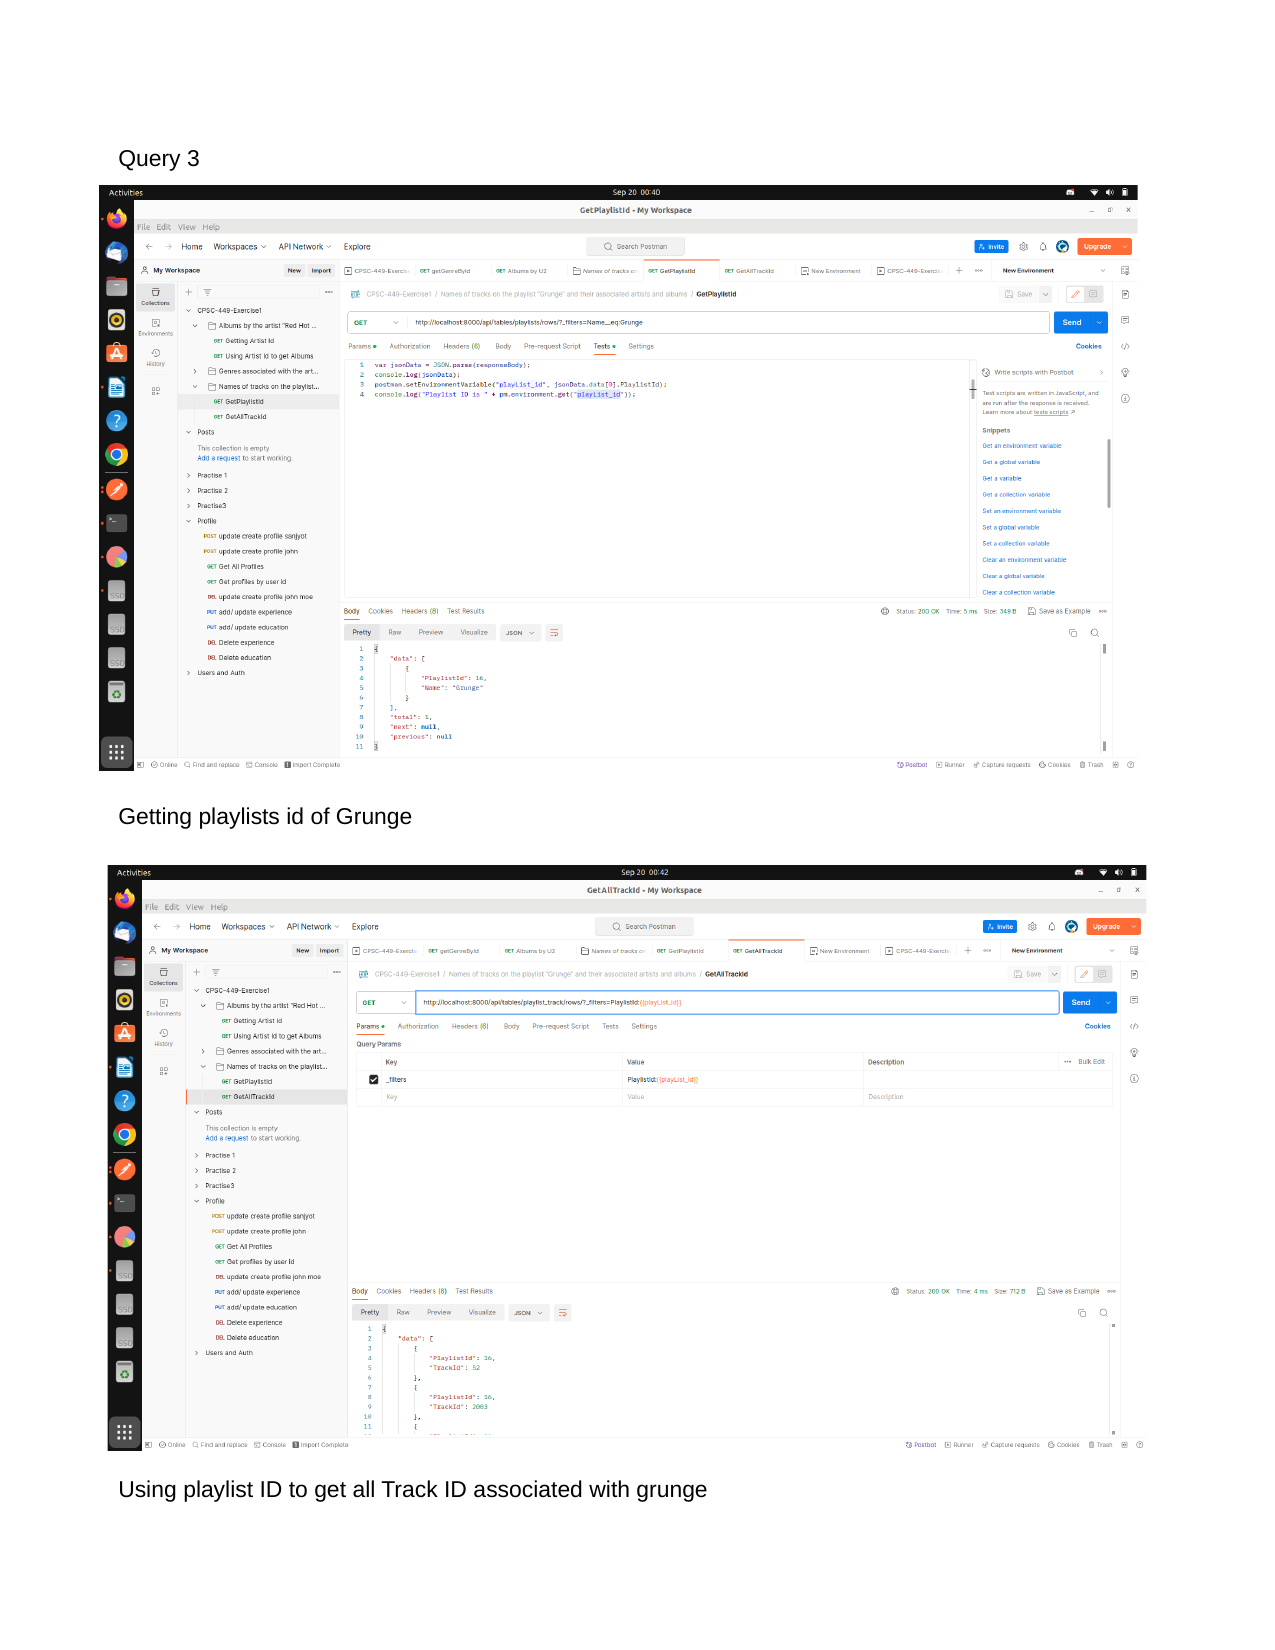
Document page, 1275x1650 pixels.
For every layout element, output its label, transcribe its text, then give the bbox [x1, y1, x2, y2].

picture [99, 185, 1138, 771]
picture [107, 865, 1147, 1451]
text Query 3 [118, 118, 1157, 250]
text Getting playlists id of Grunge Using playlist ID to get all Track ID associated with grunge [118, 803, 1157, 1529]
